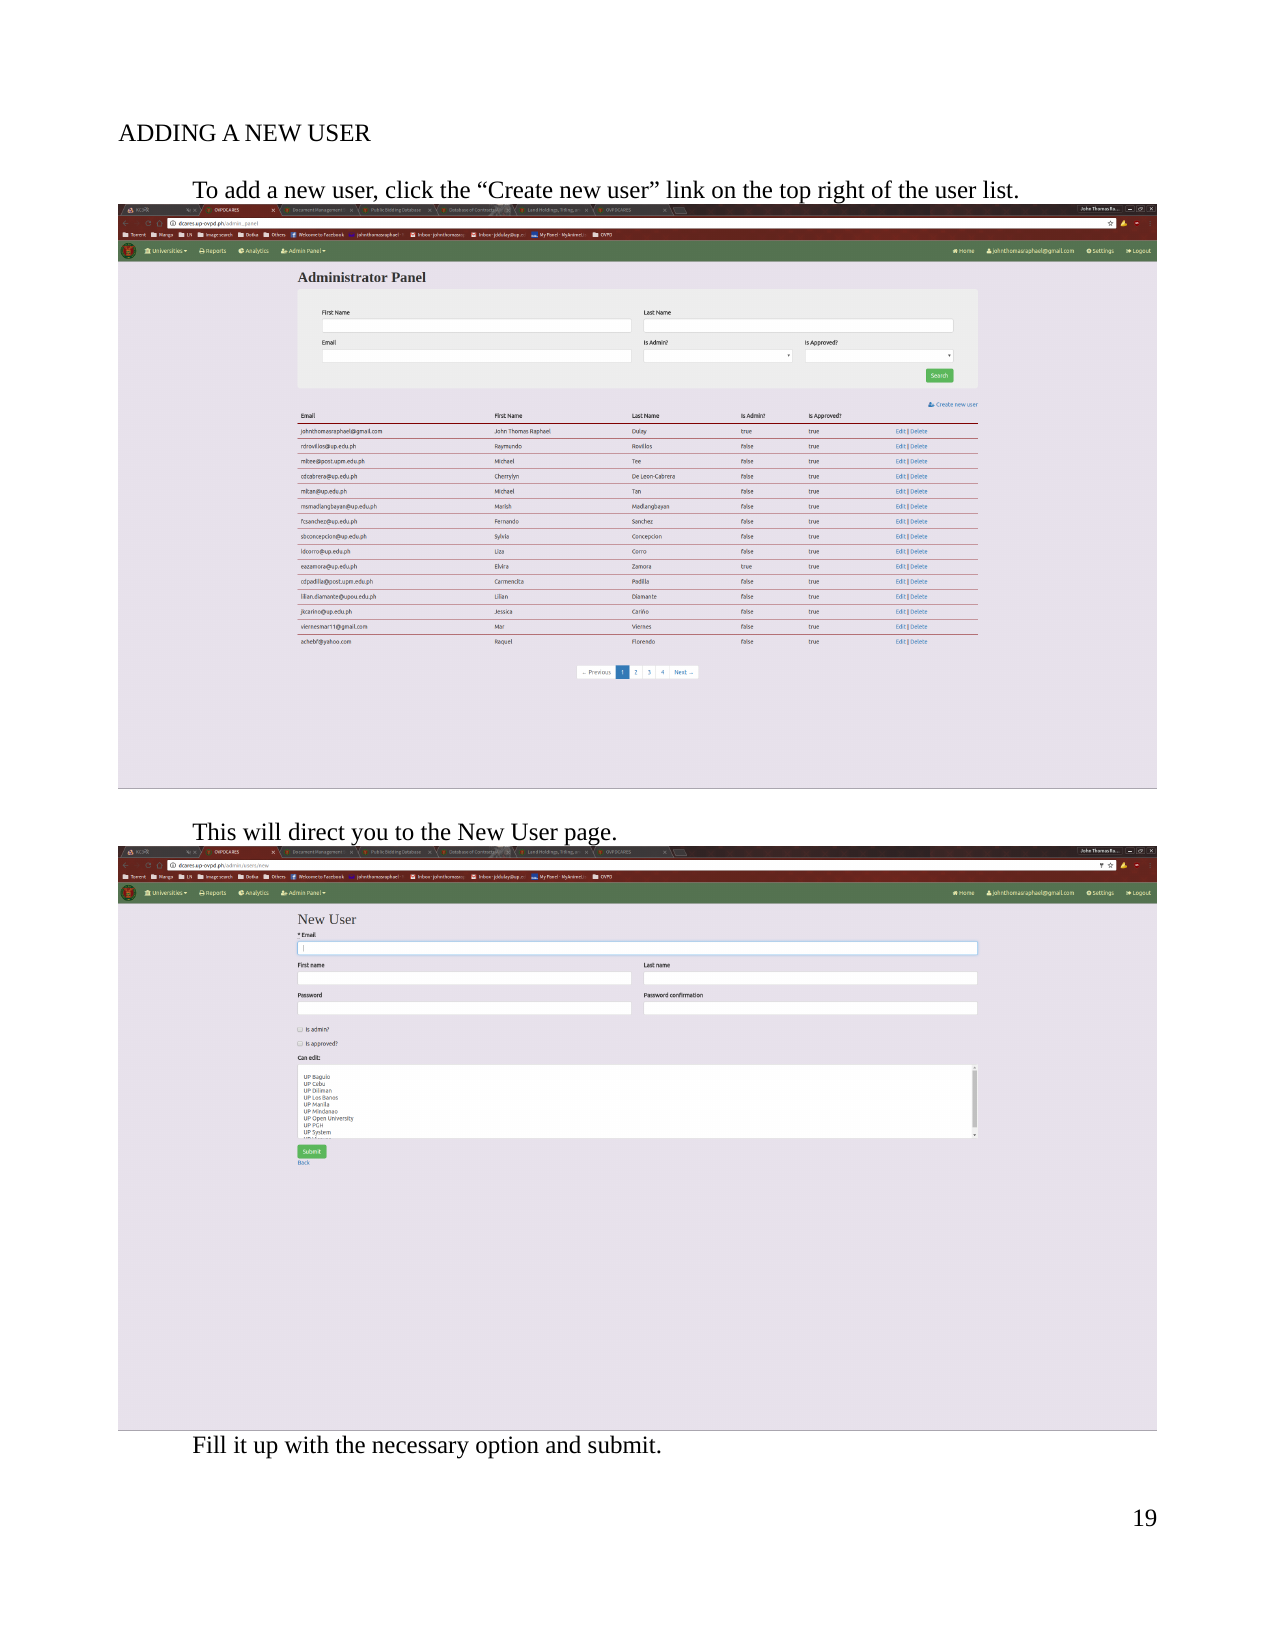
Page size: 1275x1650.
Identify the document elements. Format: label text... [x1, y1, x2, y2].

picture [118, 846, 1157, 1431]
picture [118, 204, 1157, 789]
text To add a new user, click the “Create new user” link on the top right of the user list. [118, 176, 1157, 204]
text Fill it up with the necessary option and submit. [118, 1431, 1157, 1459]
text ADDING A NEW USER [118, 118, 1157, 147]
text This will direct you to the New User page. [118, 817, 1157, 846]
